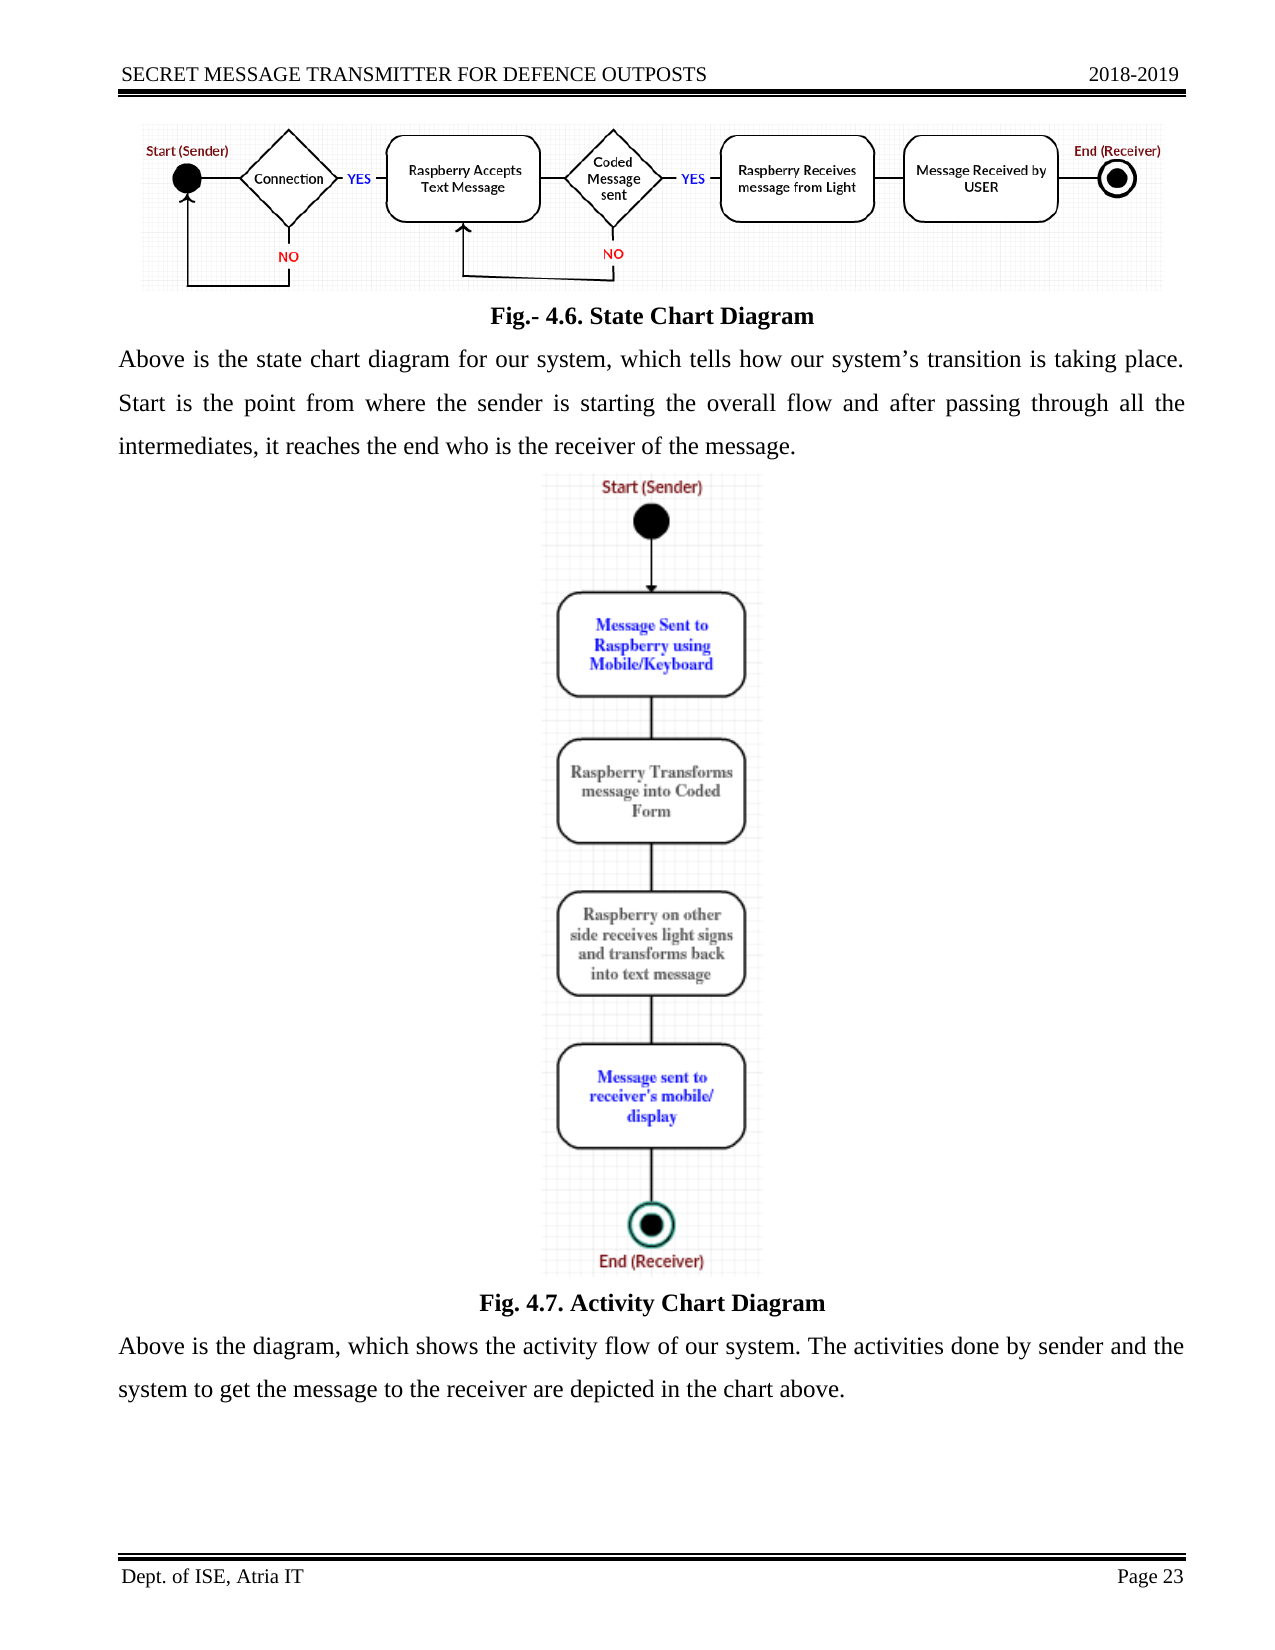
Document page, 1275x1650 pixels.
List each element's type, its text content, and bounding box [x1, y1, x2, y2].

text Fig.- 4.6. State Chart Diagram [118, 301, 1186, 330]
picture [141, 124, 1164, 291]
text Above is the diagram, which shows the activity flow of our system. The activities done by sender and the system to get the message to the receiver are depicted in the chart above. [118, 1331, 1186, 1403]
text Above is the state chart diagram for our system, which tells how our system’s transition is taking place. Start is the point from where the sender is starting the overall flow and after passing through all the intermediates, it reaches the end who is the receiver of the message. [118, 344, 1186, 459]
picture [541, 473, 764, 1277]
text Fig. 4.7. Activity Chart Diagram [118, 1288, 1186, 1317]
